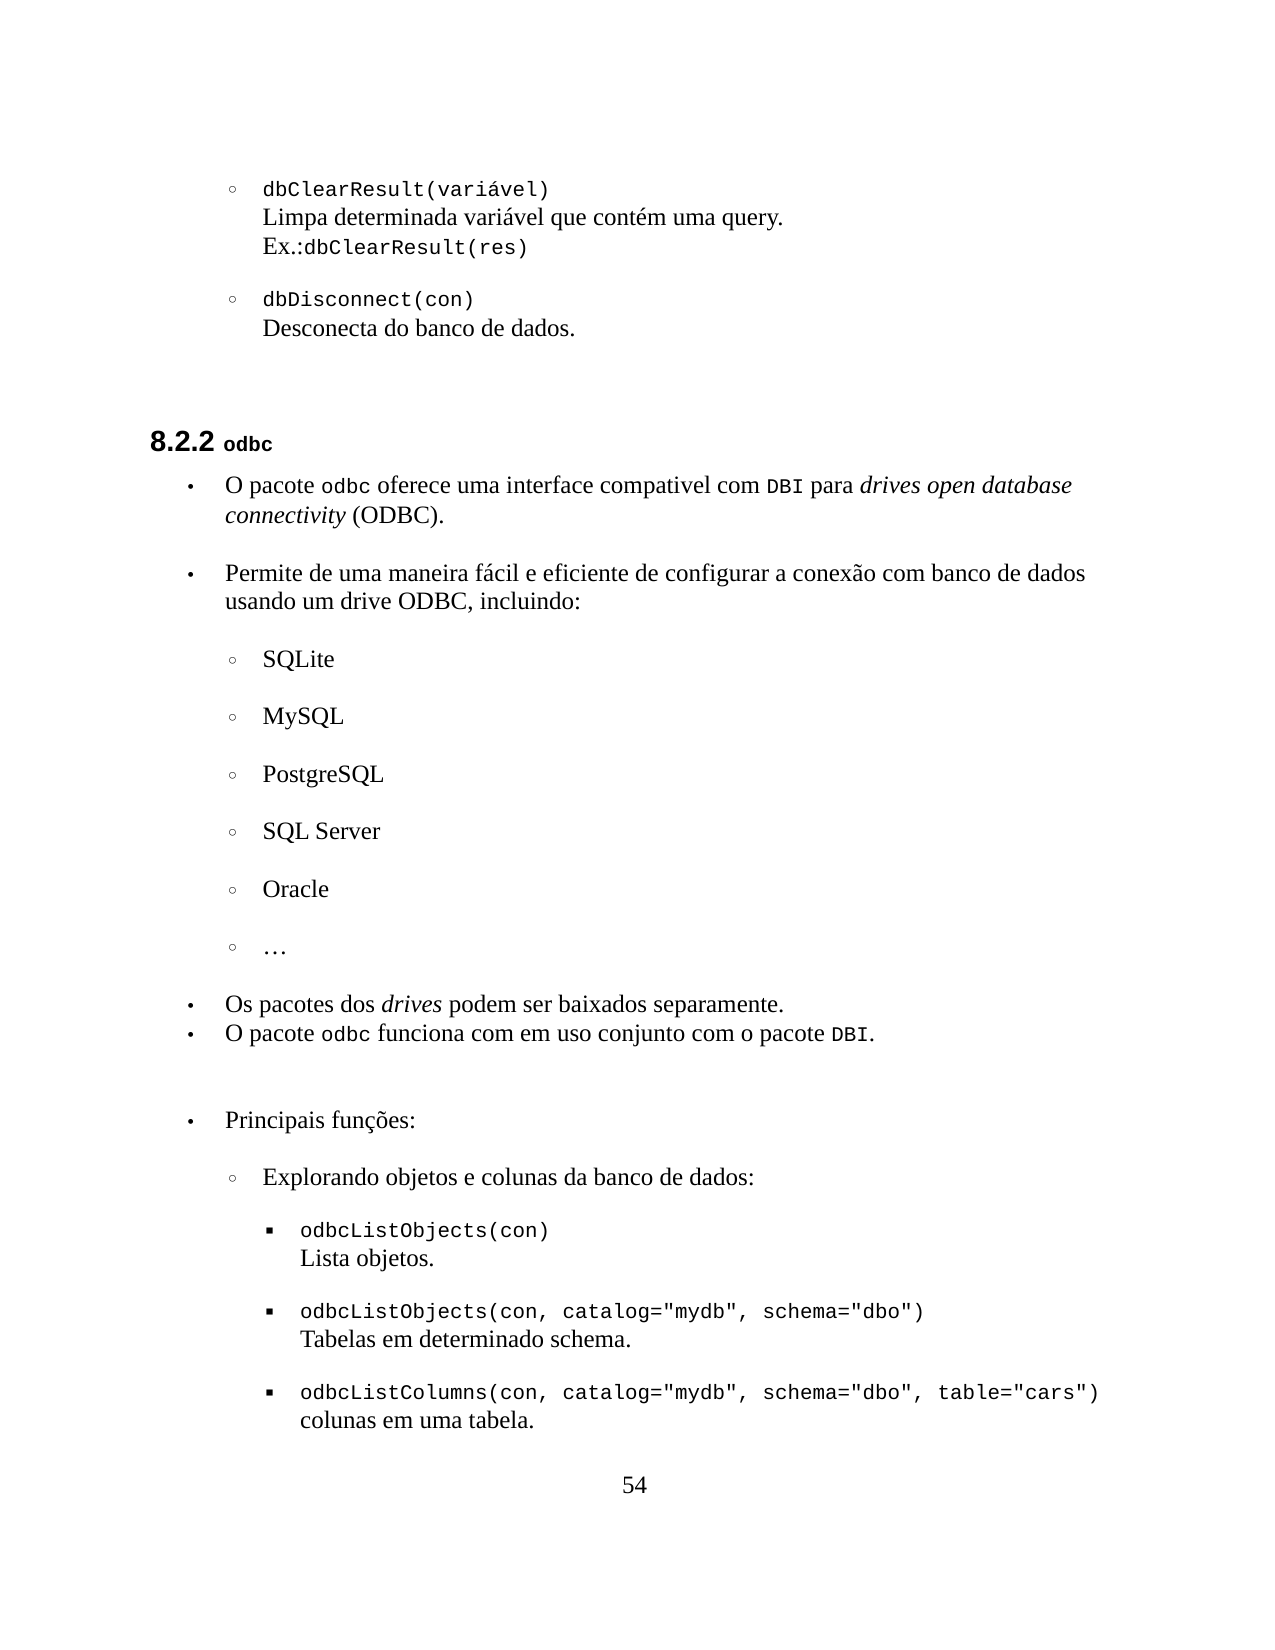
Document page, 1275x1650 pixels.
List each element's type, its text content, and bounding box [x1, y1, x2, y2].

list [225, 150, 1125, 179]
list odbcListColumns(con, catalog="mydb", schema="dbo", table="cars") colunas em uma tabela. [262, 1382, 1125, 1434]
list dbDisconnect(con) Desconecta do banco de dados. [225, 289, 1125, 371]
list Principais funções: [187, 1105, 1125, 1162]
list … [225, 931, 1125, 989]
list dbClearResult(variável) Limpa determinada variável que contém uma query. Ex.:dbClearResult(res) [225, 179, 1125, 289]
list Os pacotes dos drives podem ser baixados separamente. [187, 989, 1125, 1018]
list odbcListObjects(con) Lista objetos. [262, 1220, 1125, 1301]
list MySQL [225, 701, 1125, 759]
list PostgreSQL [225, 759, 1125, 816]
list O pacote odbc funciona com em uso conjunto com o pacote DBI. [187, 1018, 1125, 1076]
list odbcListObjects(con, catalog="mydb", schema="dbo") Tabelas em determinado schema. [262, 1301, 1125, 1382]
list SQL Server [225, 816, 1125, 874]
list O pacote odbc oferece uma interface compativel com DBI para drives open database connectivity (ODBC). [187, 471, 1125, 558]
subtitle 8.2.2 odbc [150, 424, 1125, 458]
list SQLite [225, 644, 1125, 701]
list Permite de uma maneira fácil e eficiente de configurar a conexão com banco de dados usando um drive ODBC, incluindo: [187, 558, 1125, 644]
list Explorando objetos e colunas da banco de dados: [225, 1162, 1125, 1220]
list Oracle [225, 874, 1125, 931]
